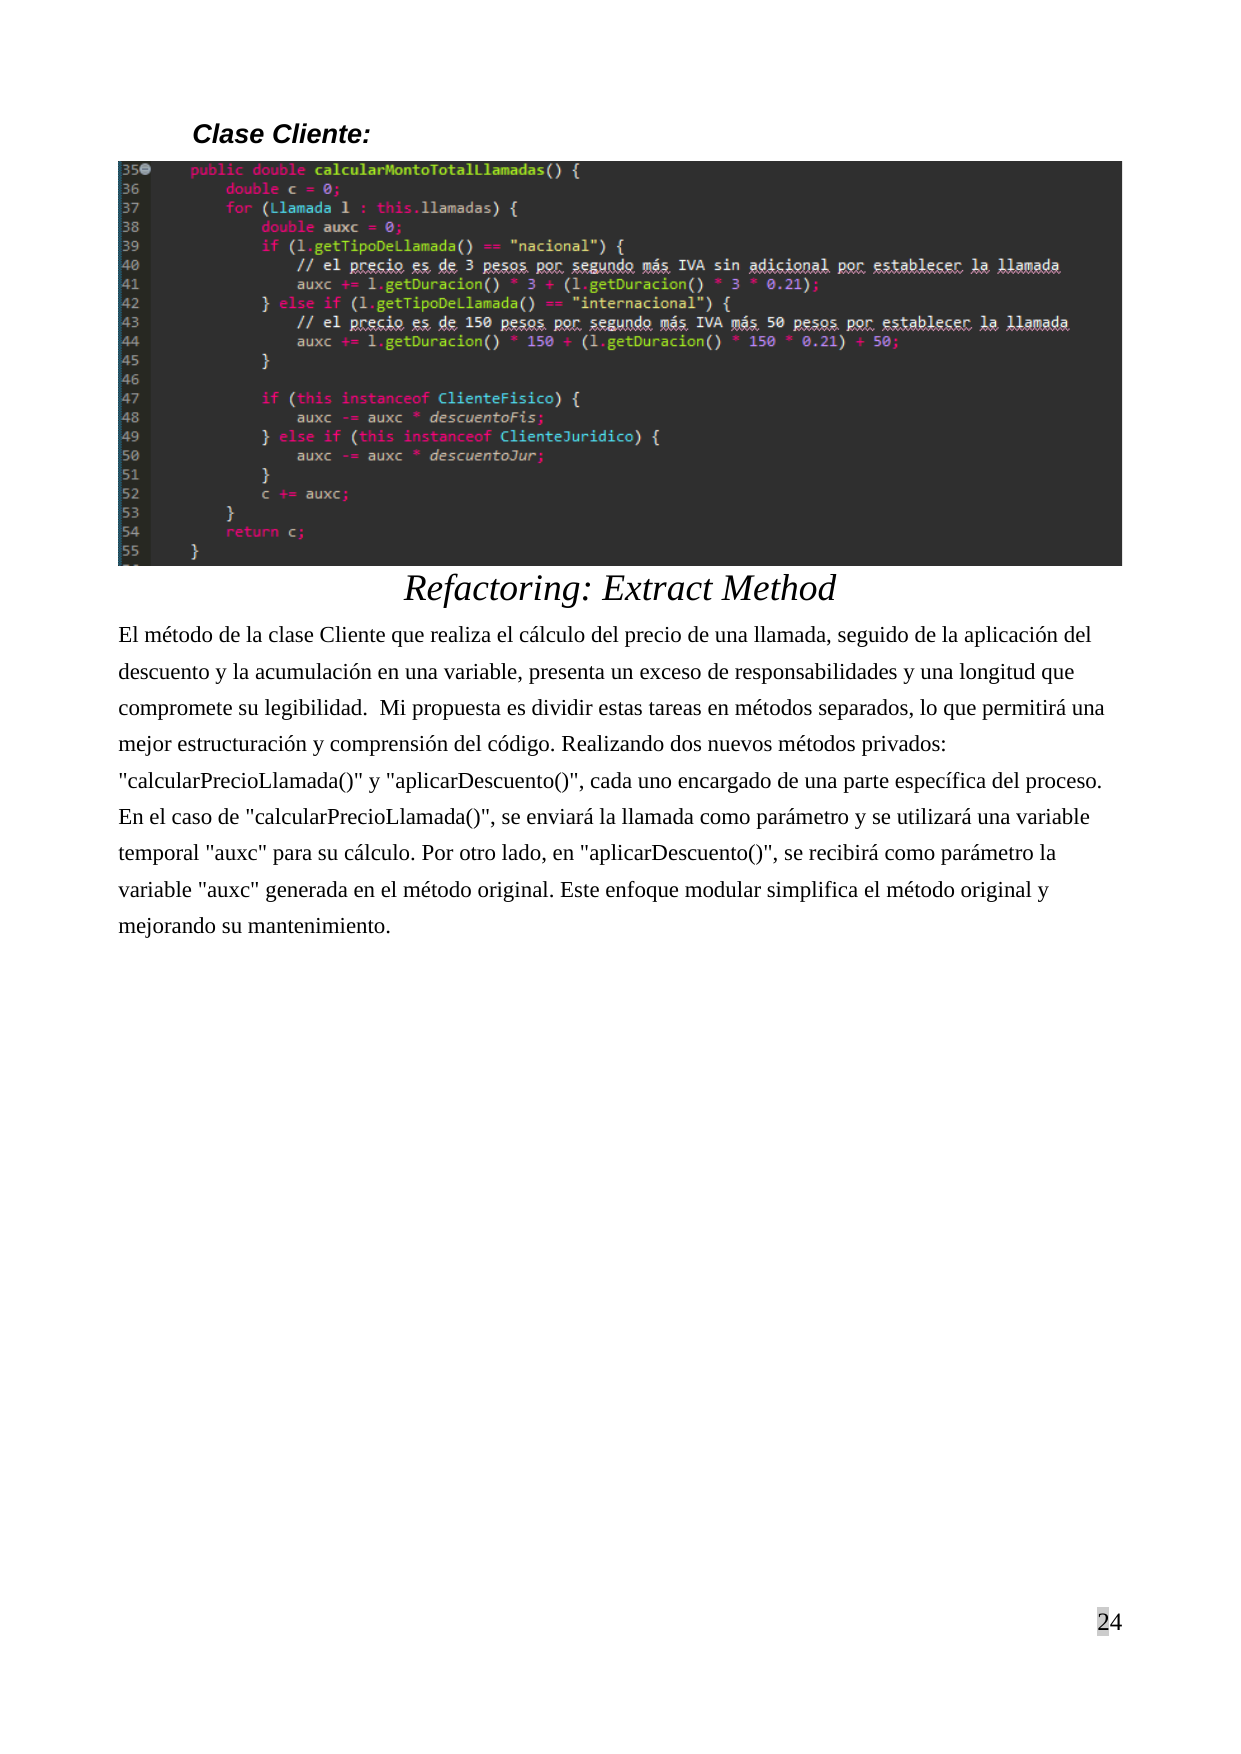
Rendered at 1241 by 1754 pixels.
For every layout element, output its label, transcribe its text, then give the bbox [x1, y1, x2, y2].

picture [118, 161, 1123, 566]
subtitle Clase Cliente: [118, 118, 1122, 149]
subtitle Refactoring: Extract Method [118, 566, 1122, 609]
text El método de la clase Cliente que realiza el cálculo del precio de una llamada, seguido de la aplicación del descuento y la acumulación en una variable, presenta un exceso de responsabilidades y una longitud que compromete su legibilidad. Mi propuesta es dividir estas tareas en métodos separados, lo que permitirá una mejor estructuración y comprensión del código. Realizando dos nuevos métodos privados: "calcularPrecioLlamada()" y "aplicarDescuento()", cada uno encargado de una parte específica del proceso. En el caso de "calcularPrecioLlamada()", se enviará la llamada como parámetro y se utilizará una variable temporal "auxc" para su cálculo. Por otro lado, en "aplicarDescuento()", se recibirá como parámetro la variable "auxc" generada en el método original. Este enfoque modular simplifica el método original y mejorando su mantenimiento. [118, 621, 1122, 938]
